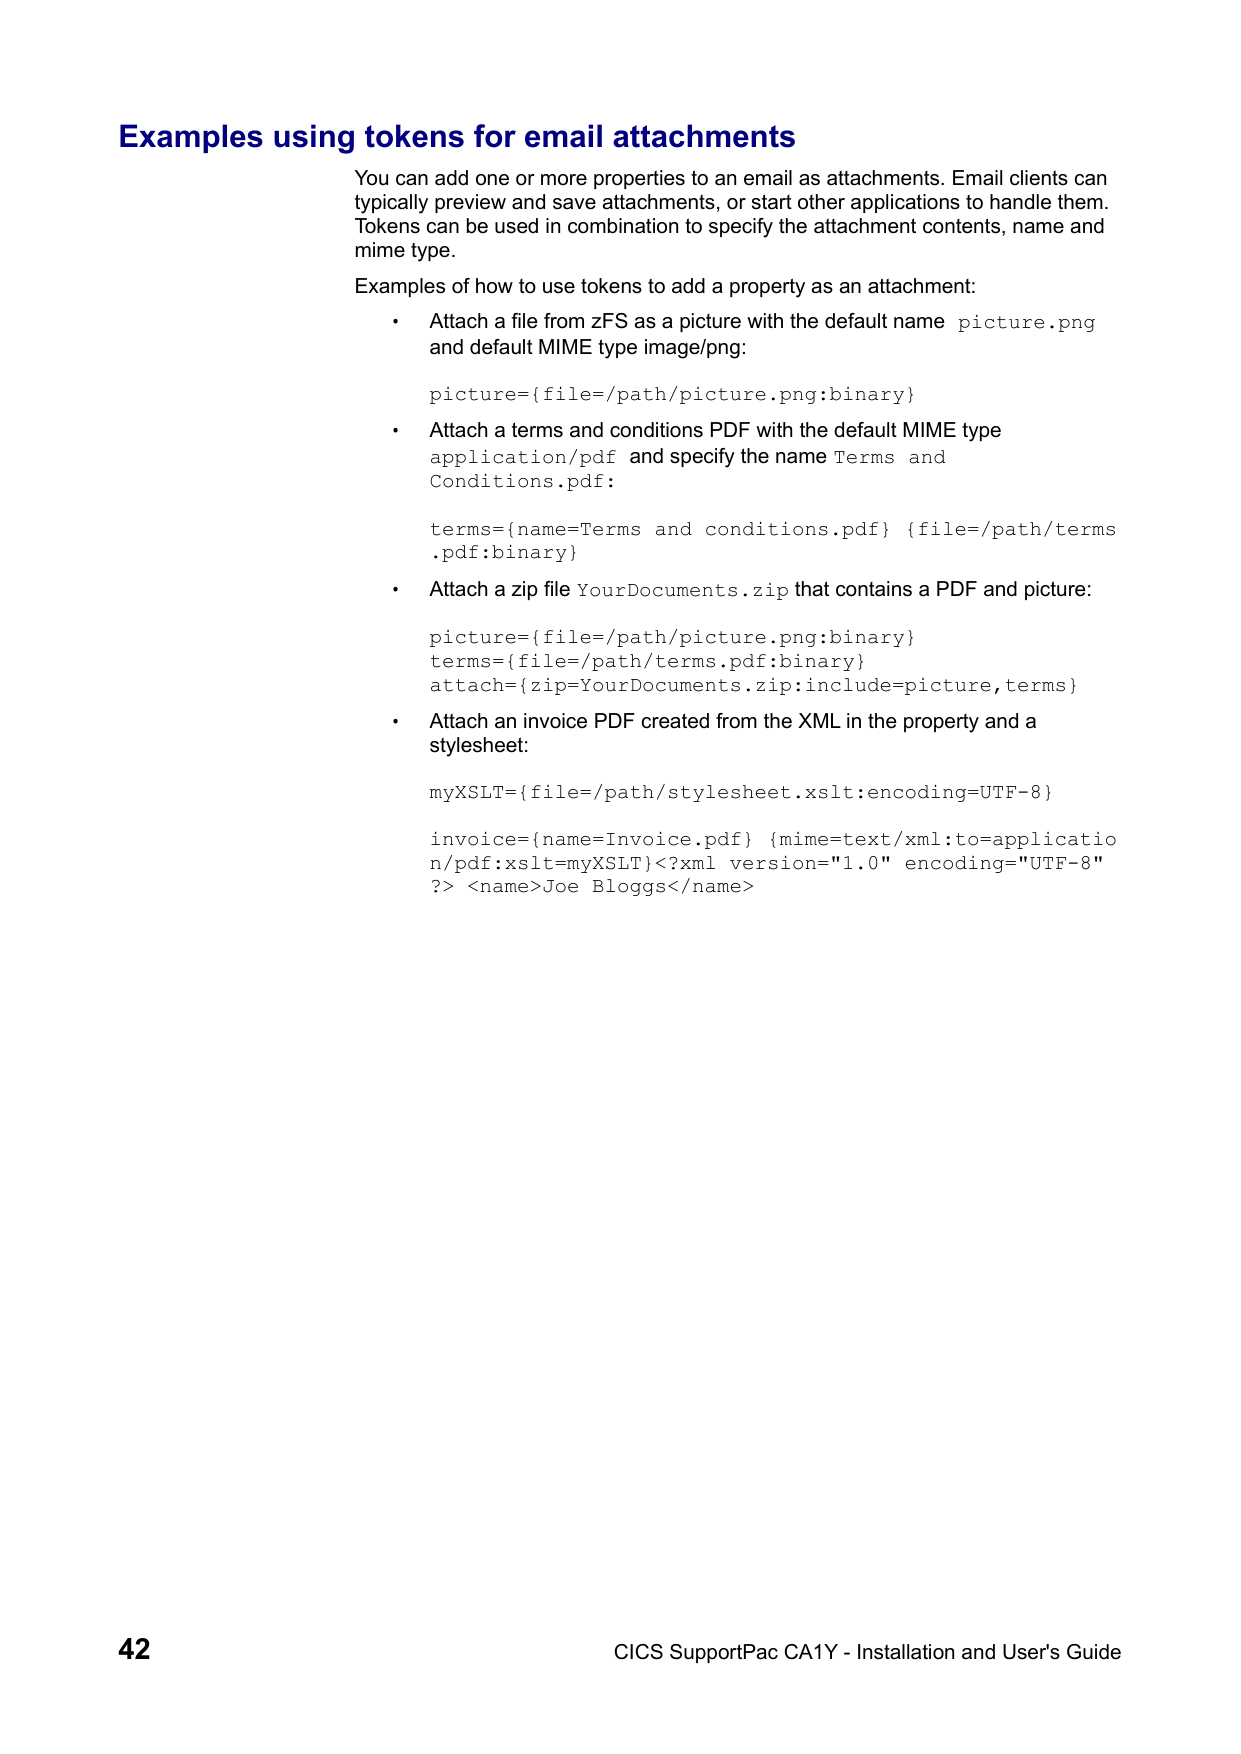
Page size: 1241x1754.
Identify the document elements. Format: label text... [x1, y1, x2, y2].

text You can add one or more properties to an email as attachments. Email clients can typically preview and save attachments, or start other applications to handle them. Tokens can be used in combination to specify the attachment contents, name and mime type. [354, 166, 1122, 262]
list Attach a zip file YourDocuments.zip that contains a PDF and picture: picture={file=/path/picture.png:binary} terms={file=/path/terms.pdf:binary} attach={zip=YourDocuments.zip:include=picture,terms} [392, 577, 1122, 697]
subtitle Examples using tokens for email attachments [118, 118, 1122, 154]
list Attach an invoice PDF created from the XML in the property and a stylesheet: myXSLT={file=/path/stylesheet.xslt:encoding=UTF-8} invoice={name=Invoice.pdf} {mime=text/xml:to=application/pdf:xslt=myXSLT}<?xml version="1.0" encoding="UTF-8" ?> <name>Joe Bloggs</name> [392, 709, 1122, 899]
list Attach a file from zFS as a picture with the default name picture.png and default MIME type image/png: picture={file=/path/picture.png:binary} [392, 309, 1122, 407]
text Examples of how to use tokens to add a property as an attachment: [354, 273, 1122, 297]
list Attach a terms and conditions PDF with the default MIME type application/pdf and specify the name Terms and Conditions.pdf: terms={name=Terms and conditions.pdf} {file=/path/terms.pdf:binary} [392, 418, 1122, 565]
